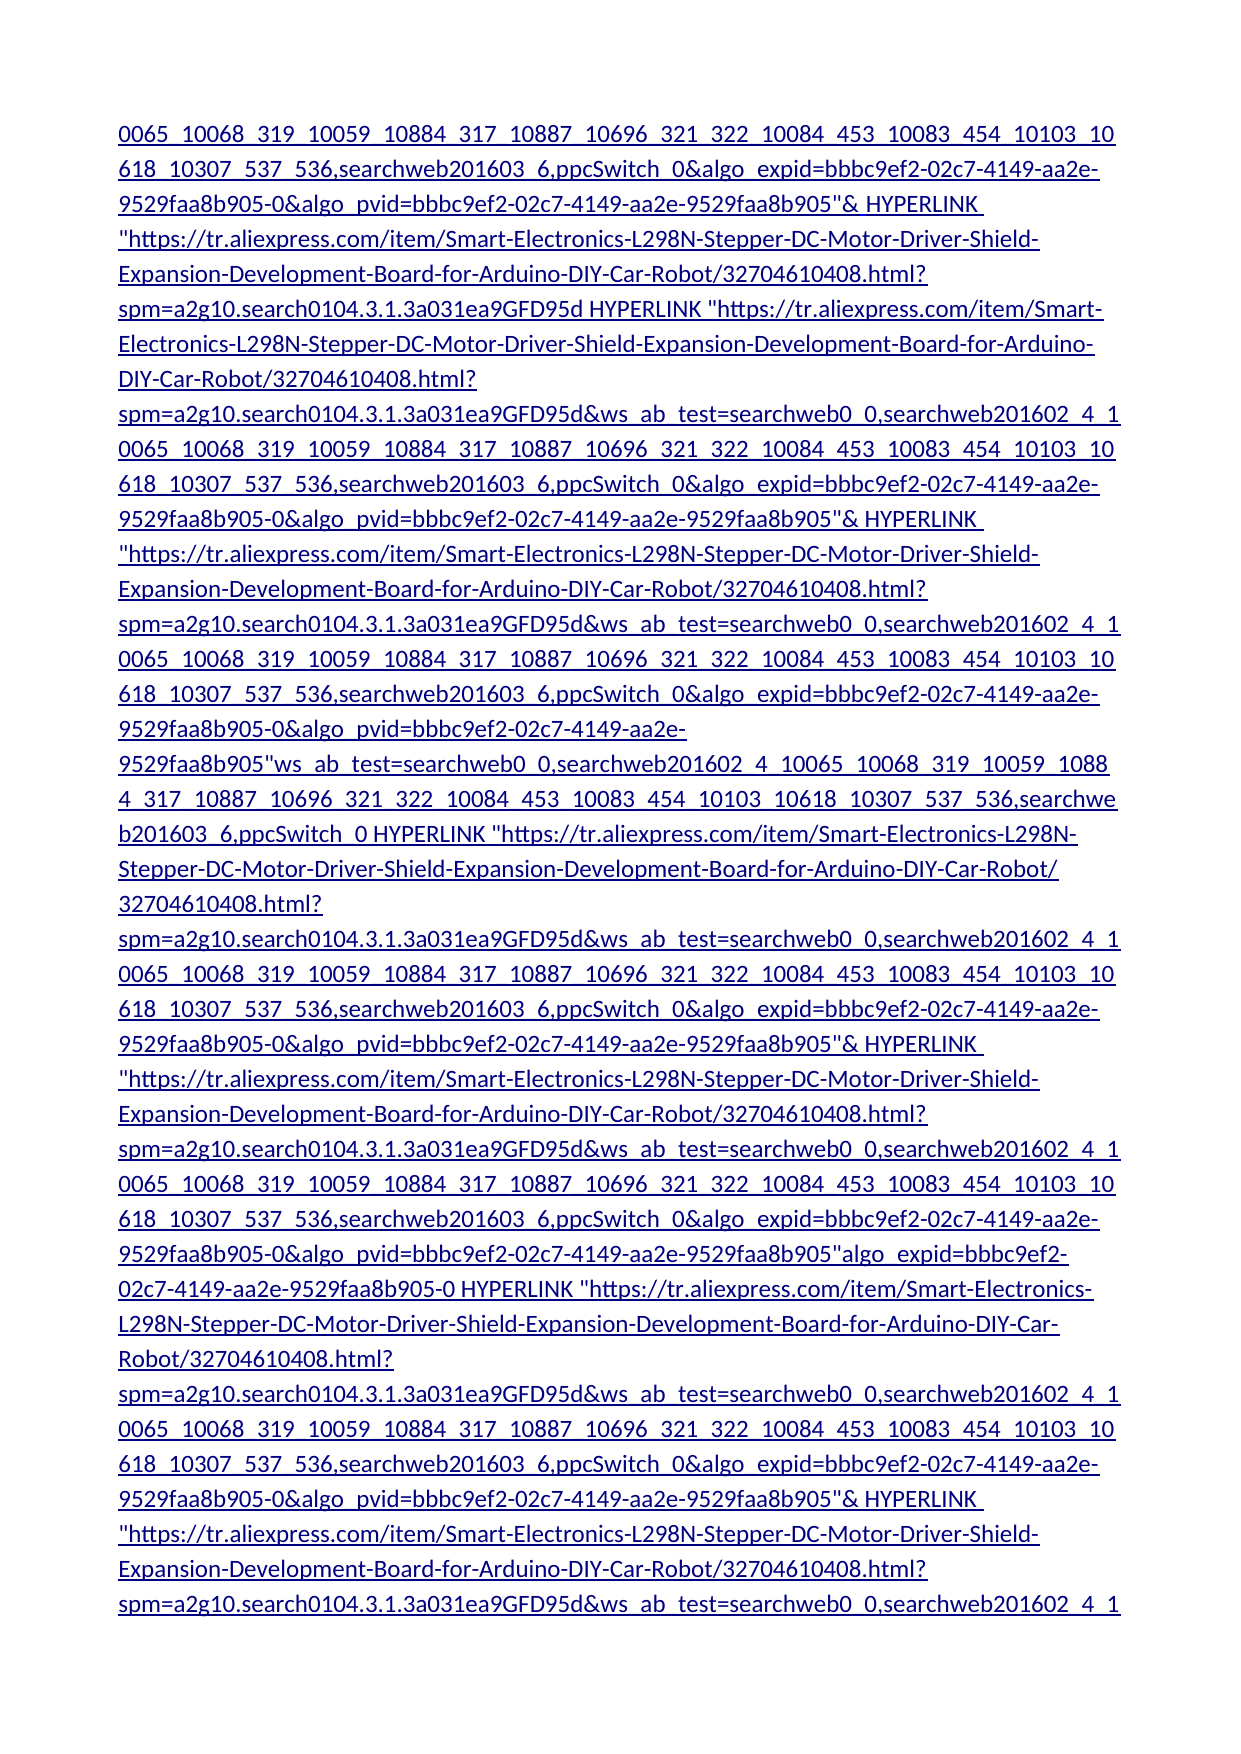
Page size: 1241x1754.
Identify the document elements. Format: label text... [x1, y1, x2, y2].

text 0065_10068_319_10059_10884_317_10887_10696_321_322_10084_453_10083_454_10103_10618_10307_537_536,searchweb201603_6,ppcSwitch_0&algo_expid=bbbc9ef2-02c7-4149-aa2e-9529faa8b905-0&algo_pvid=bbbc9ef2-02c7-4149-aa2e-9529faa8b905"& HYPERLINK "https://tr.aliexpress.com/item/Smart-Electronics-L298N-Stepper-DC-Motor-Driver-Shield-Expansion-Development-Board-for-Arduino-DIY-Car-Robot/32704610408.html?spm=a2g10.search0104.3.1.3a031ea9GFD95d HYPERLINK "https://tr.aliexpress.com/item/Smart-Electronics-L298N-Stepper-DC-Motor-Driver-Shield-Expansion-Development-Board-for-Arduino-DIY-Car-Robot/32704610408.html?spm=a2g10.search0104.3.1.3a031ea9GFD95d&ws_ab_test=searchweb0_0,searchweb201602_4_10065_10068_319_10059_10884_317_10887_10696_321_322_10084_453_10083_454_10103_10618_10307_537_536,searchweb201603_6,ppcSwitch_0&algo_expid=bbbc9ef2-02c7-4149-aa2e-9529faa8b905-0&algo_pvid=bbbc9ef2-02c7-4149-aa2e-9529faa8b905"& HYPERLINK "https://tr.aliexpress.com/item/Smart-Electronics-L298N-Stepper-DC-Motor-Driver-Shield-Expansion-Development-Board-for-Arduino-DIY-Car-Robot/32704610408.html?spm=a2g10.search0104.3.1.3a031ea9GFD95d&ws_ab_test=searchweb0_0,searchweb201602_4_10065_10068_319_10059_10884_317_10887_10696_321_322_10084_453_10083_454_10103_10618_10307_537_536,searchweb201603_6,ppcSwitch_0&algo_expid=bbbc9ef2-02c7-4149-aa2e-9529faa8b905-0&algo_pvid=bbbc9ef2-02c7-4149-aa2e-9529faa8b905"ws_ab_test=searchweb0_0,searchweb201602_4_10065_10068_319_10059_10884_317_10887_10696_321_322_10084_453_10083_454_10103_10618_10307_537_536,searchweb201603_6,ppcSwitch_0 HYPERLINK "https://tr.aliexpress.com/item/Smart-Electronics-L298N-Stepper-DC-Motor-Driver-Shield-Expansion-Development-Board-for-Arduino-DIY-Car-Robot/32704610408.html?spm=a2g10.search0104.3.1.3a031ea9GFD95d&ws_ab_test=searchweb0_0,searchweb201602_4_10065_10068_319_10059_10884_317_10887_10696_321_322_10084_453_10083_454_10103_10618_10307_537_536,searchweb201603_6,ppcSwitch_0&algo_expid=bbbc9ef2-02c7-4149-aa2e-9529faa8b905-0&algo_pvid=bbbc9ef2-02c7-4149-aa2e-9529faa8b905"& HYPERLINK "https://tr.aliexpress.com/item/Smart-Electronics-L298N-Stepper-DC-Motor-Driver-Shield-Expansion-Development-Board-for-Arduino-DIY-Car-Robot/32704610408.html?spm=a2g10.search0104.3.1.3a031ea9GFD95d&ws_ab_test=searchweb0_0,searchweb201602_4_10065_10068_319_10059_10884_317_10887_10696_321_322_10084_453_10083_454_10103_10618_10307_537_536,searchweb201603_6,ppcSwitch_0&algo_expid=bbbc9ef2-02c7-4149-aa2e-9529faa8b905-0&algo_pvid=bbbc9ef2-02c7-4149-aa2e-9529faa8b905"algo_expid=bbbc9ef2-02c7-4149-aa2e-9529faa8b905-0 HYPERLINK "https://tr.aliexpress.com/item/Smart-Electronics-L298N-Stepper-DC-Motor-Driver-Shield-Expansion-Development-Board-for-Arduino-DIY-Car-Robot/32704610408.html?spm=a2g10.search0104.3.1.3a031ea9GFD95d&ws_ab_test=searchweb0_0,searchweb201602_4_10065_10068_319_10059_10884_317_10887_10696_321_322_10084_453_10083_454_10103_10618_10307_537_536,searchweb201603_6,ppcSwitch_0&algo_expid=bbbc9ef2-02c7-4149-aa2e-9529faa8b905-0&algo_pvid=bbbc9ef2-02c7-4149-aa2e-9529faa8b905"& HYPERLINK "https://tr.aliexpress.com/item/Smart-Electronics-L298N-Stepper-DC-Motor-Driver-Shield-Expansion-Development-Board-for-Arduino-DIY-Car-Robot/32704610408.html?spm=a2g10.search0104.3.1.3a031ea9GFD95d&ws_ab_test=searchweb0_0,searchweb201602_4_1 [118, 118, 1122, 1619]
